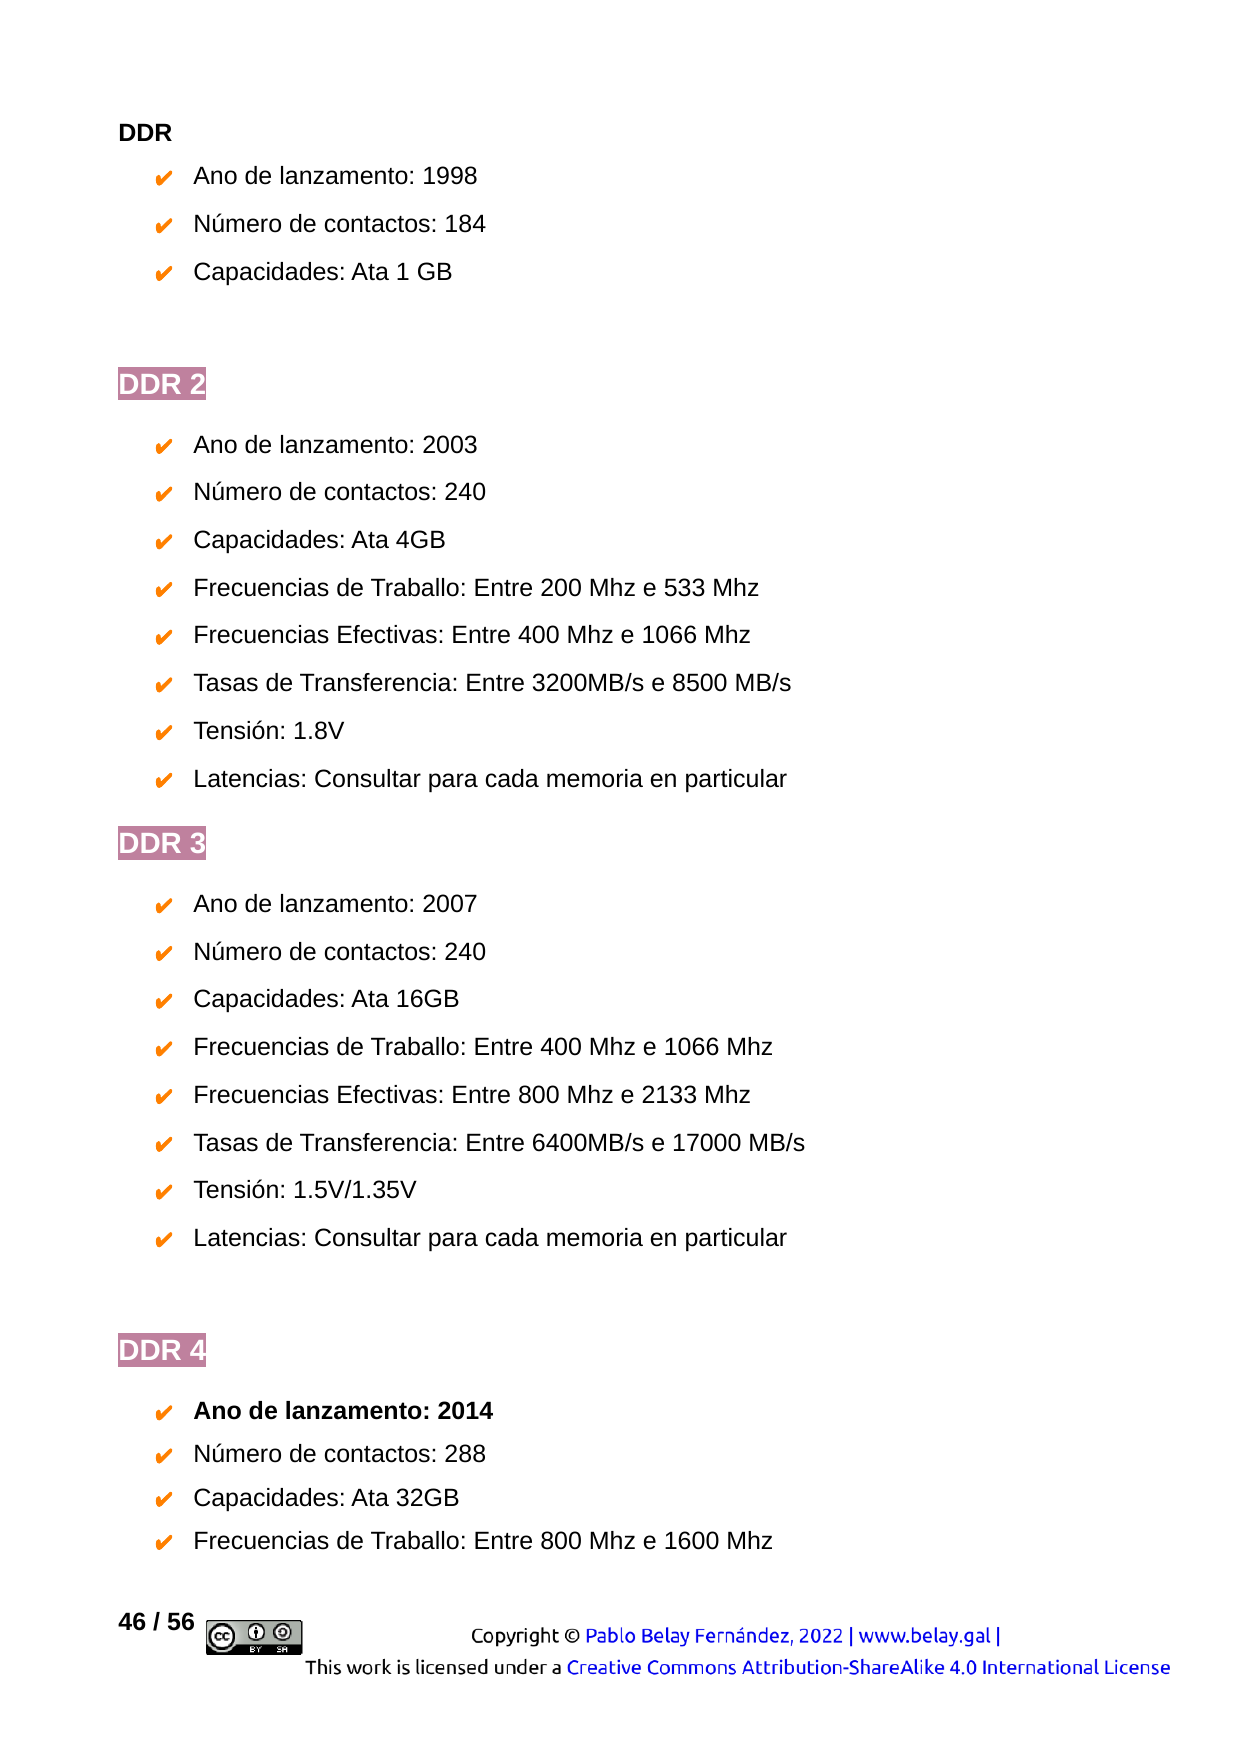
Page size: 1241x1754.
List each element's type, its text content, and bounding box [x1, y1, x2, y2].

list Número de contactos: 240 [156, 937, 1122, 966]
list Frecuencias Efectivas: Entre 800 Mhz e 2133 Mhz [156, 1080, 1122, 1109]
list Capacidades: Ata 1 GB [156, 257, 1122, 286]
subtitle DDR 3 [206, 826, 1122, 860]
list Ano de lanzamento: 2007 [156, 889, 1122, 918]
list Tensión: 1.5V/1.35V [156, 1175, 1122, 1204]
subtitle DDR 2 [206, 367, 1122, 400]
list Tasas de Transferencia: Entre 3200MB/s e 8500 MB/s [156, 668, 1122, 697]
list Frecuencias Efectivas: Entre 400 Mhz e 1066 Mhz [156, 621, 1122, 649]
list Capacidades: Ata 32GB [156, 1482, 1122, 1511]
list Frecuencias de Traballo: Entre 200 Mhz e 533 Mhz [156, 573, 1122, 602]
list Ano de lanzamento: 1998 [156, 161, 1122, 190]
subtitle DDR 4 [206, 1333, 1122, 1367]
list Ano de lanzamento: 2014 [156, 1396, 1122, 1425]
text DDR [118, 118, 1122, 147]
list Tasas de Transferencia: Entre 6400MB/s e 17000 MB/s [156, 1128, 1122, 1156]
list Tensión: 1.8V [156, 716, 1122, 745]
list Número de contactos: 184 [156, 209, 1122, 238]
list Latencias: Consultar para cada memoria en particular [156, 1223, 1122, 1252]
list Capacidades: Ata 16GB [156, 984, 1122, 1013]
picture [200, 1604, 1205, 1690]
list Capacidades: Ata 4GB [156, 525, 1122, 554]
list Ano de lanzamento: 2003 [156, 430, 1122, 458]
list Frecuencias de Traballo: Entre 800 Mhz e 1600 Mhz [156, 1526, 1122, 1554]
list Latencias: Consultar para cada memoria en particular [156, 764, 1122, 792]
list Número de contactos: 288 [156, 1439, 1122, 1468]
list Frecuencias de Traballo: Entre 400 Mhz e 1066 Mhz [156, 1032, 1122, 1061]
list Número de contactos: 240 [156, 477, 1122, 506]
